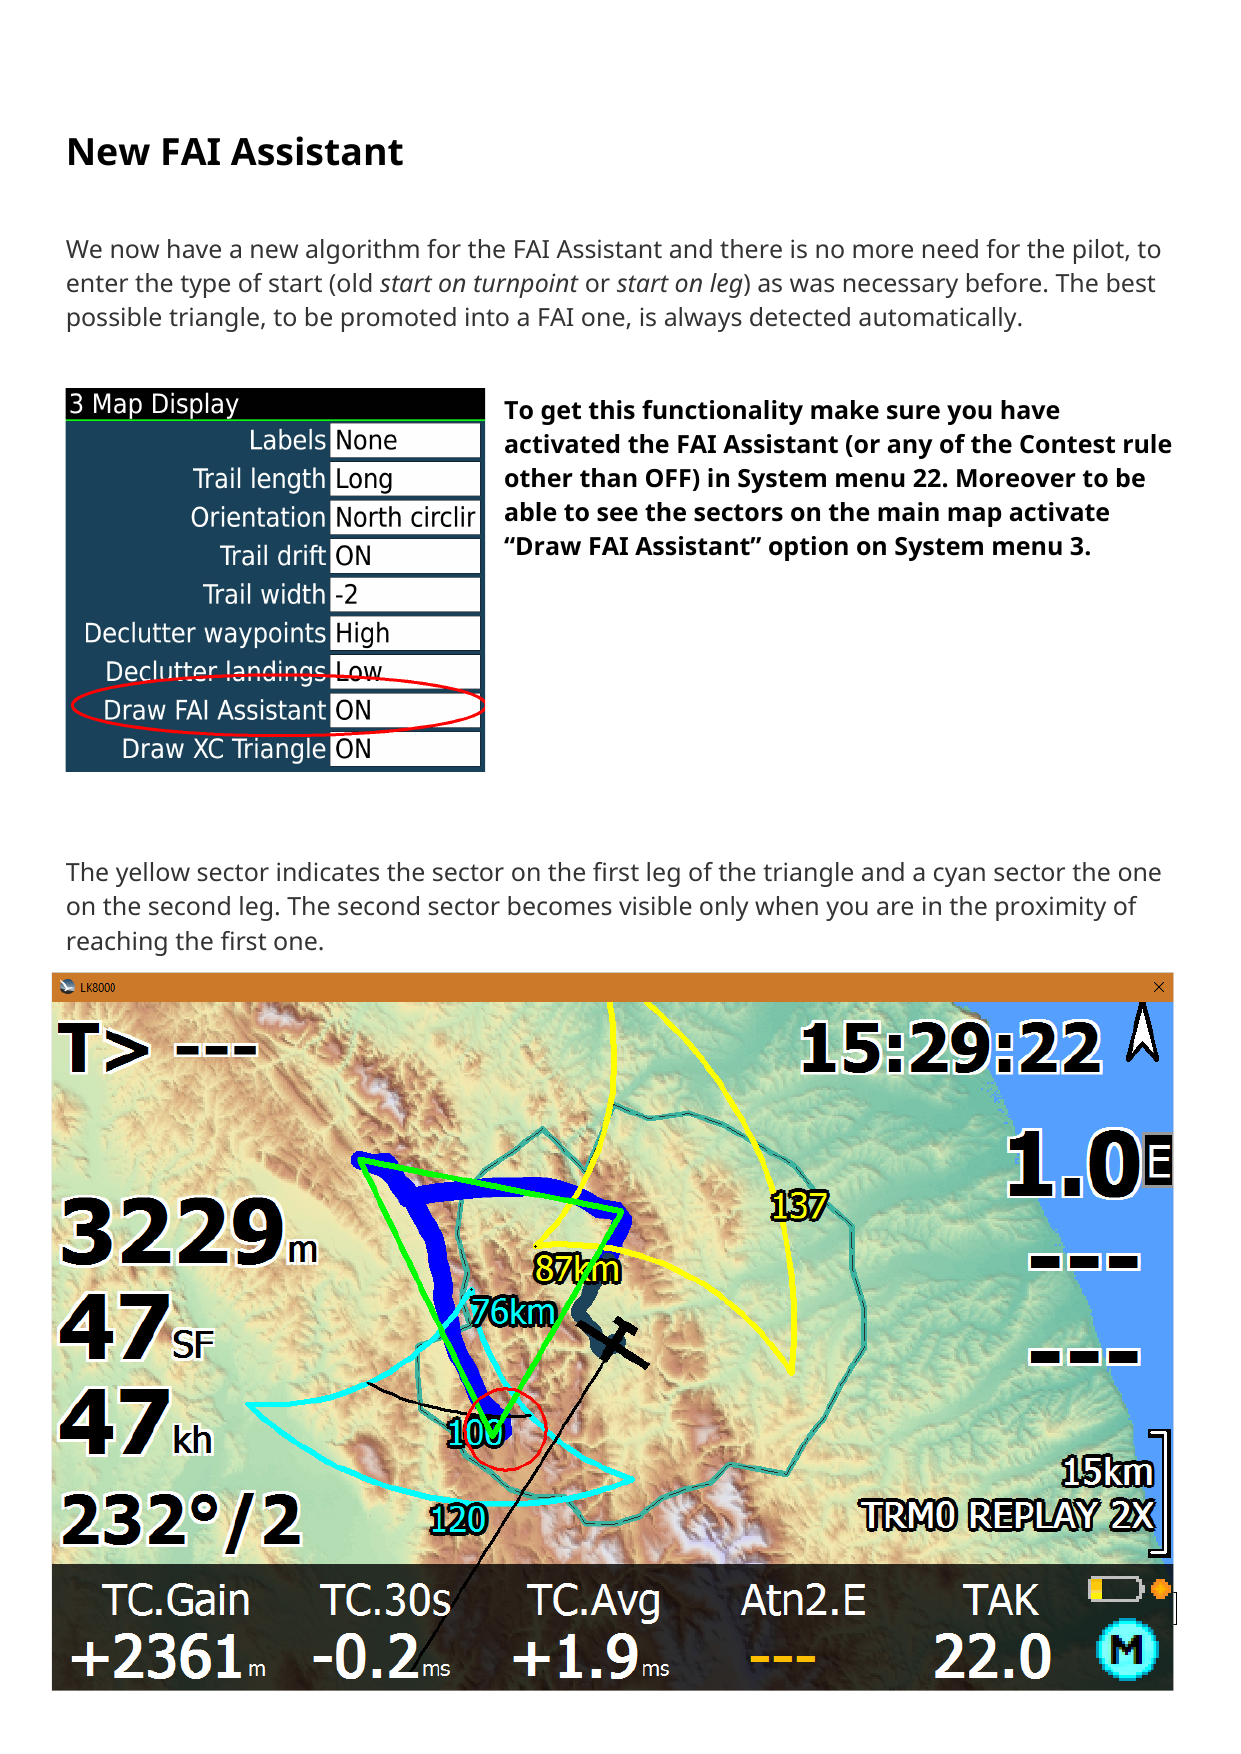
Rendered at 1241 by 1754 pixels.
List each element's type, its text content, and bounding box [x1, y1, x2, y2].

text To get this functionality make sure you have activated the FAI Assistant (or any of the Contest rule other than OFF) in System menu 22. Moreover to be able to see the sectors on the main map activate “Draw FAI Assistant” option on System menu 3. [486, 393, 1181, 563]
picture [51, 972, 1174, 1691]
subtitle New FAI Assistant [66, 125, 1181, 176]
text The yellow sector indicates the sector on the first leg of the triangle and a cyan sector the one on the second leg. The second sector becomes visible only when you are in the proximity of reaching the first one. [66, 855, 1181, 957]
text We now have a new algorithm for the FAI Assistant and there is no more need for the pilot, to enter the type of start (old start on turnpoint or start on leg) as was necessary before. The best possible triangle, to be promoted into a FAI one, is always detected automatically. [66, 232, 1181, 334]
picture [65, 388, 486, 772]
